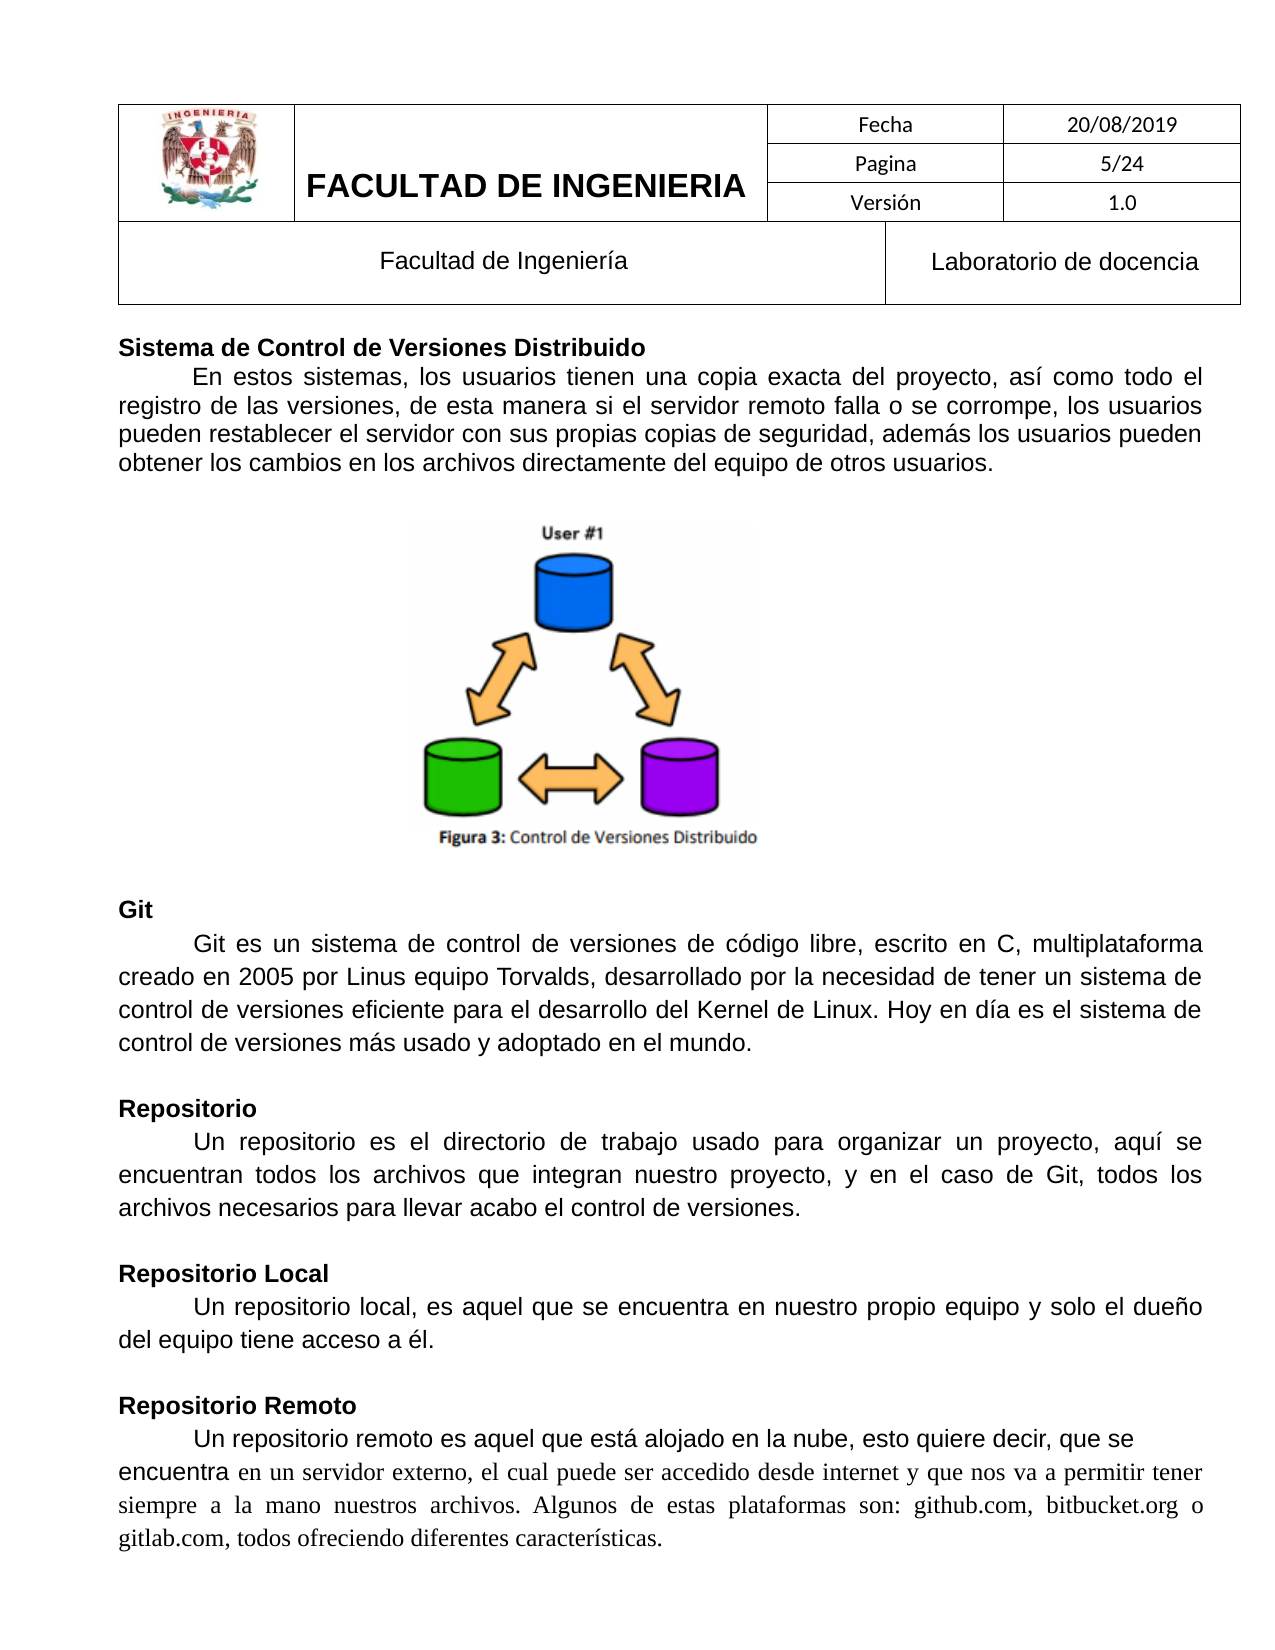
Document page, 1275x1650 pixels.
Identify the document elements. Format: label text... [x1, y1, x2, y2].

table_cell Laboratorio de docencia [886, 222, 1240, 303]
text Un repositorio local, es aquel que se encuentra en nuestro propio equipo y solo el dueño del equipo tiene acceso a él. [118, 1292, 1205, 1353]
table_header Fecha [768, 105, 1003, 143]
table_header [119, 105, 294, 221]
text Git es un sistema de control de versiones de código libre, escrito en C, multiplataforma creado en 2005 por Linus equipo Torvalds, desarrollado por la necesidad de tener un sistema de control de versiones eficiente para el desarrollo del Kernel de Linux. Hoy en día es el sistema de control de versiones más usado y adoptado en el mundo. [118, 928, 1205, 1056]
text En estos sistemas, los usuarios tienen una copia exacta del proyecto, así como todo el registro de las versiones, de esta manera si el servidor remoto falla o se corrompe, los usuarios pueden restablecer el servidor con sus propias copias de seguridad, además los usuarios pueden obtener los cambios en los archivos directamente del equipo de otros usuarios. [118, 362, 1205, 477]
text Un repositorio remoto es aquel que está alojado en la nube, esto quiere decir, que se encuentra en un servidor externo, el cual puede ser accedido desde internet y que nos va a permitir tener siempre a la mano nuestros archivos. Algunos de estas plataformas son: github.com, bitbucket.org o gitlab.com, todos ofreciendo diferentes características. [118, 1424, 1205, 1552]
text Repositorio Local [118, 1259, 1205, 1287]
table_header 20/08/2019 [1004, 105, 1240, 143]
table_cell 5/24 [1004, 144, 1240, 182]
table_cell Facultad de Ingeniería [119, 222, 885, 303]
text Git [118, 896, 1205, 924]
table_header FACULTAD DE INGENIERIA [295, 105, 767, 221]
text Un repositorio es el directorio de trabajo usado para organizar un proyecto, aquí se encuentran todos los archivos que integran nuestro proyecto, y en el caso de Git, todos los archivos necesarios para llevar acabo el control de versiones. [118, 1127, 1205, 1221]
table_cell Versión [768, 183, 1003, 221]
text Sistema de Control de Versiones Distribuido [118, 333, 1205, 362]
table_cell Pagina [768, 144, 1003, 182]
table_cell 1.0 [1004, 183, 1240, 221]
text Repositorio [118, 1094, 1205, 1122]
text Repositorio Remoto [118, 1391, 1205, 1419]
